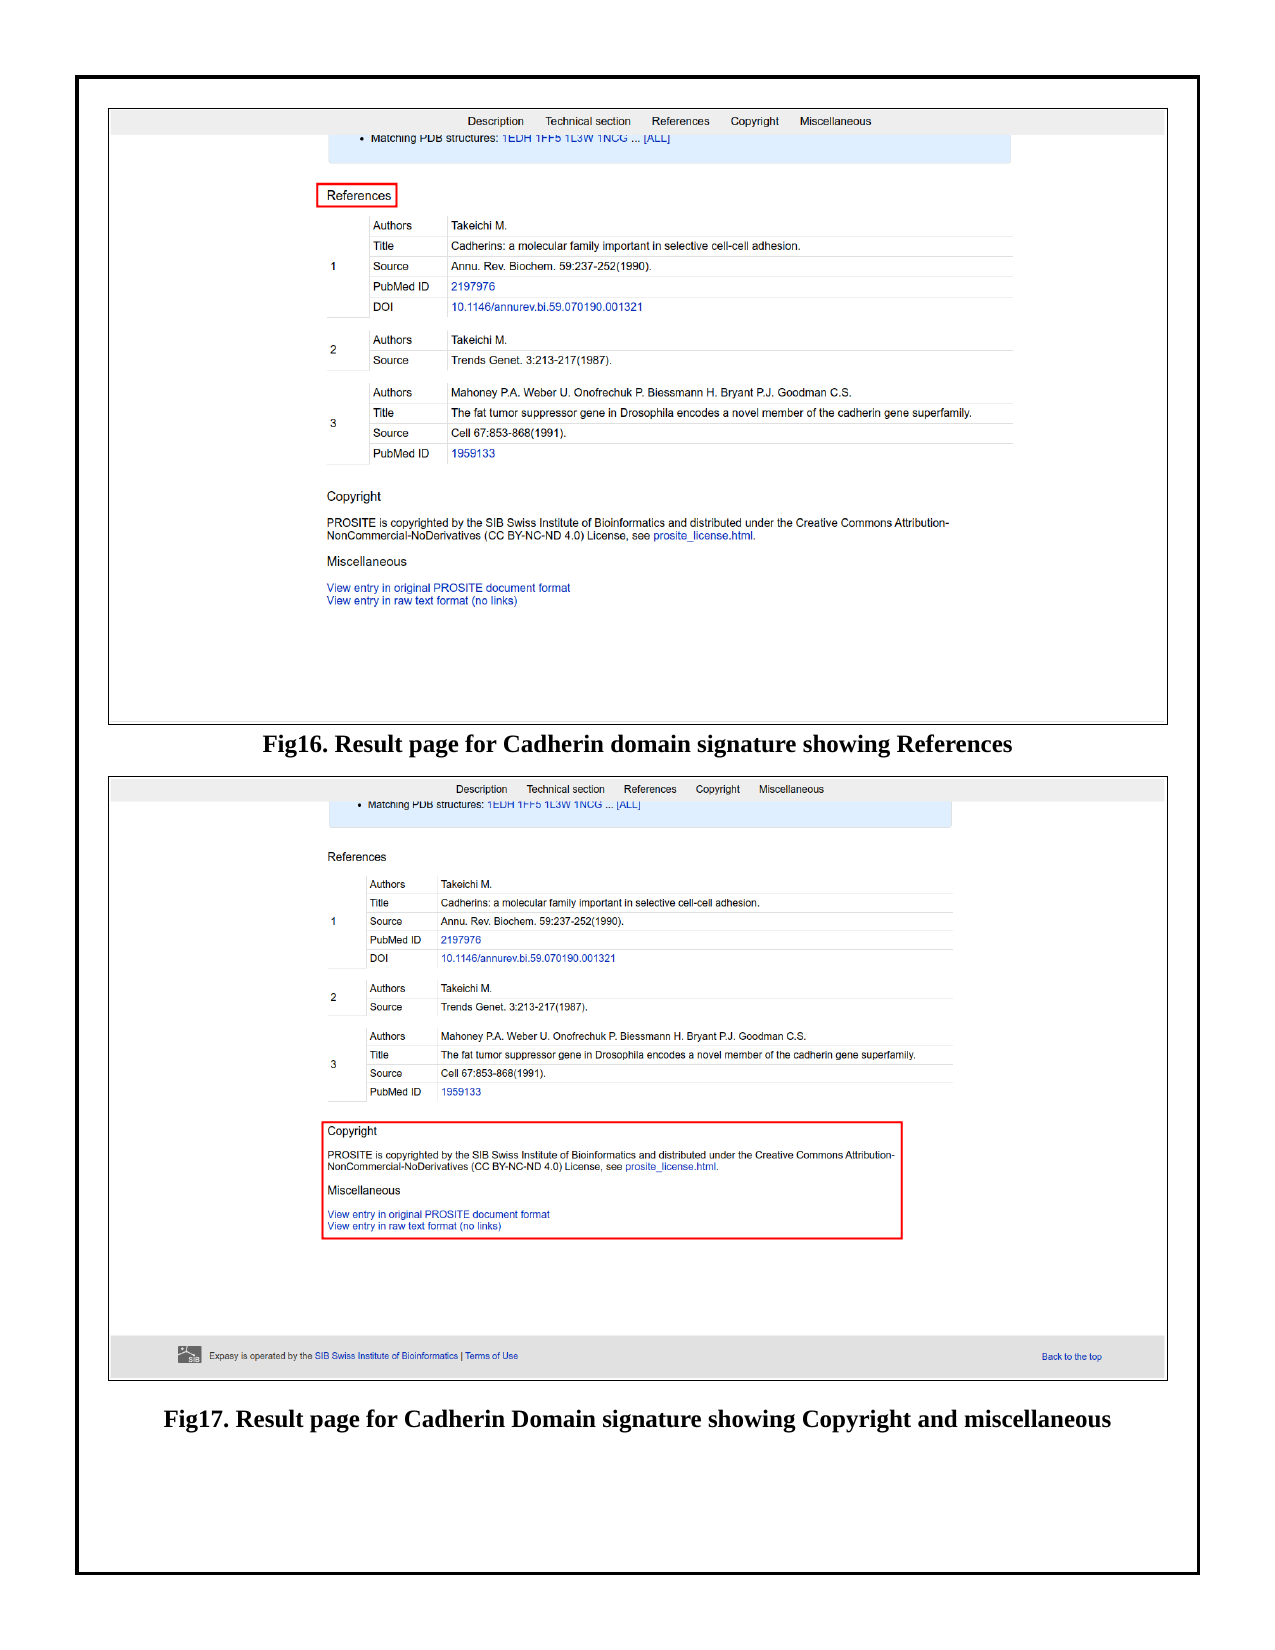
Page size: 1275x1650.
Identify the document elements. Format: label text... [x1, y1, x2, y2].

text Fig16. Result page for Cadherin domain signature showing References [108, 725, 1167, 757]
text Fig17. Result page for Cadherin Domain signature showing Copyright and miscellaneous [108, 1381, 1167, 1432]
picture [110, 110, 1165, 722]
picture [110, 779, 1165, 1378]
